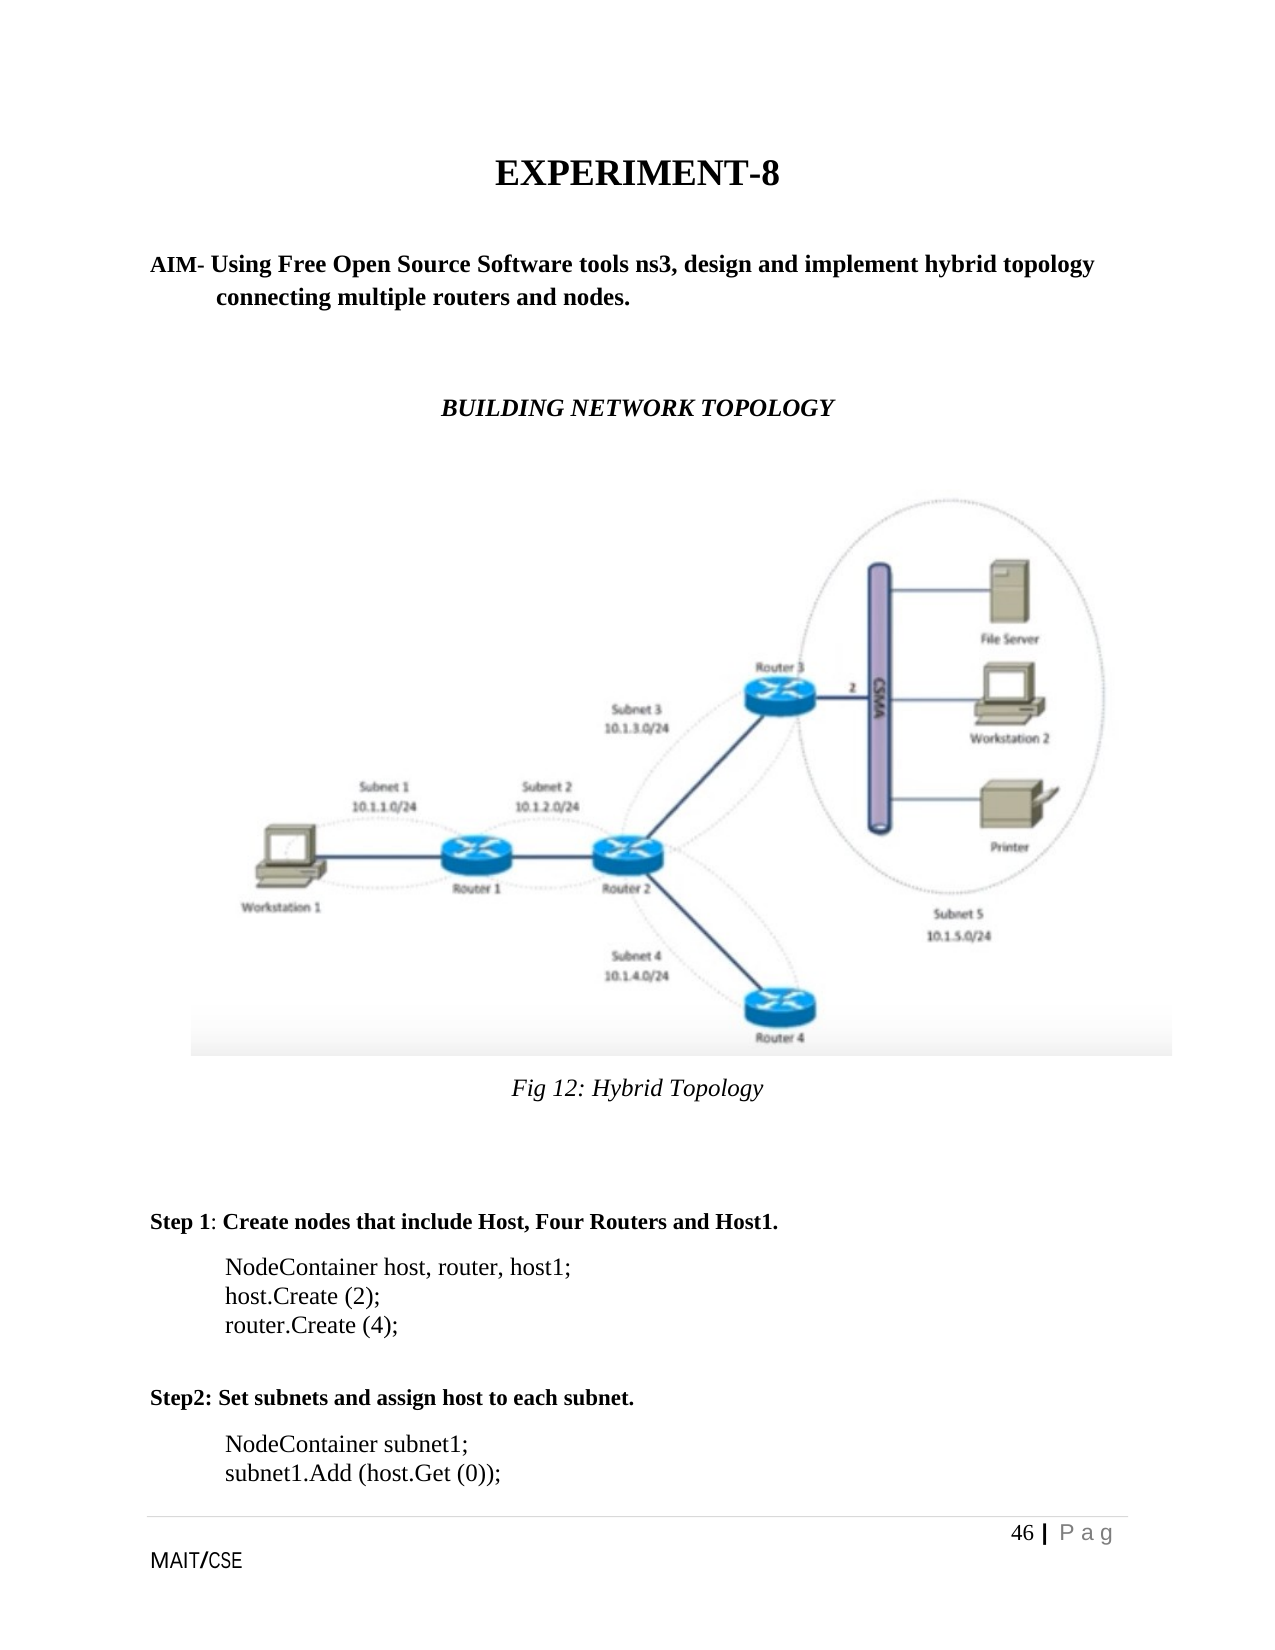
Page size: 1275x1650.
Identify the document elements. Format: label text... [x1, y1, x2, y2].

text router.Create (4); [225, 1310, 1212, 1339]
subtitle BUILDING NETWORK TOPOLOGY [348, 393, 927, 422]
text NodeContainer host, router, host1; host.Create (2); [225, 1252, 616, 1310]
subtitle AIM- Using Free Open Source Software tools ns3, design and implement hybrid topology connecting multiple routers and nodes. [150, 249, 1103, 311]
text NodeContainer subnet1; subnet1.Add (host.Get (0)); [225, 1429, 503, 1487]
picture [190, 489, 1173, 1056]
text Fig 12: Hybrid Topology [348, 1056, 927, 1102]
text Step 1: Create nodes that include Host, Four Routers and Host1. [150, 1208, 1212, 1234]
subtitle EXPERIMENT-8 [348, 150, 927, 193]
text Step2: Set subnets and assign host to each subnet. [150, 1384, 1212, 1411]
